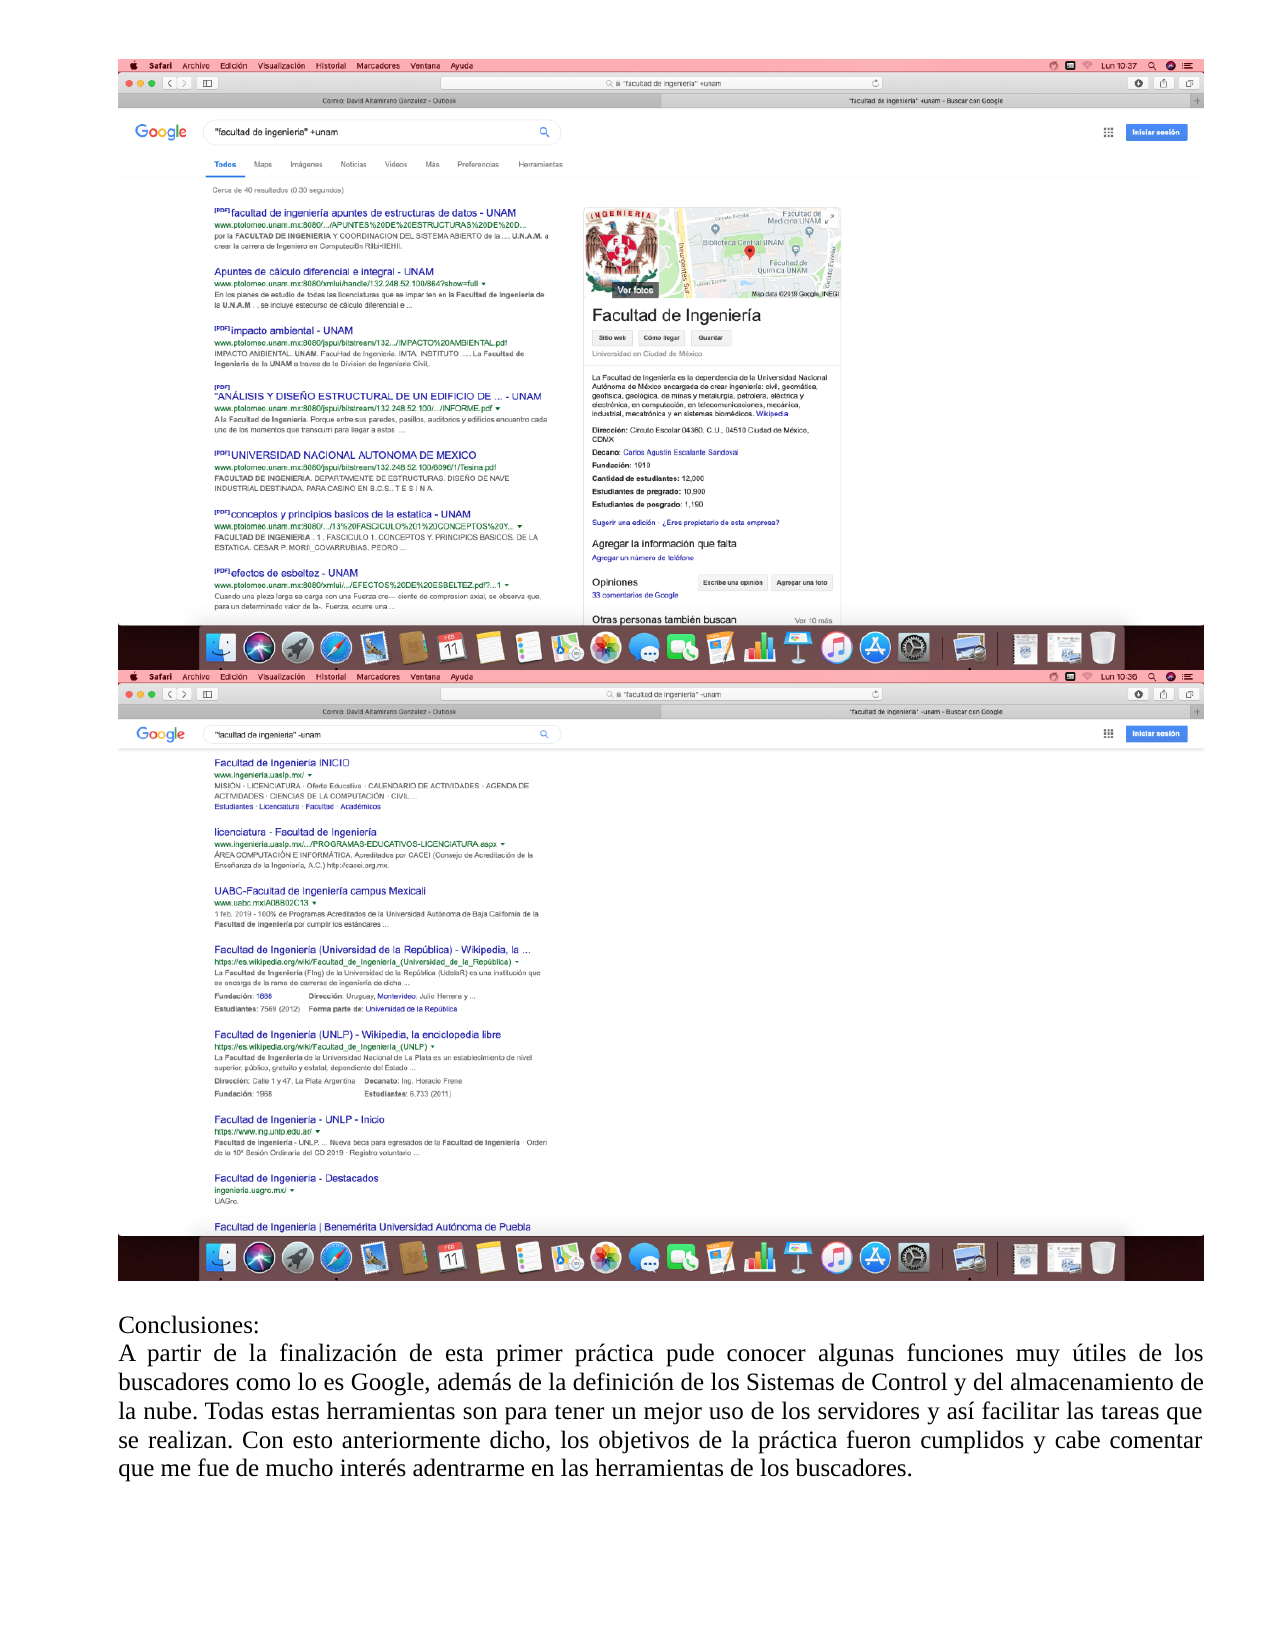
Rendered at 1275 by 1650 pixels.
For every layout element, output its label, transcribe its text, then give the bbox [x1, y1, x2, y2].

text A partir de la finalización de esta primer práctica pude conocer algunas funciones muy útiles de los buscadores como lo es Google, además de la definición de los Sistemas de Control y del almacenamiento de la nube. Todas estas herramientas son para tener un mejor uso de los servidores y así facilitar las tareas que se realizan. Con esto anteriormente dicho, los objetivos de la práctica fueron cumplidos y cabe comentar que me fue de mucho interés adentrarme en las herramientas de los buscadores. [118, 1338, 1205, 1482]
text Conclusiones: [118, 1310, 1205, 1338]
